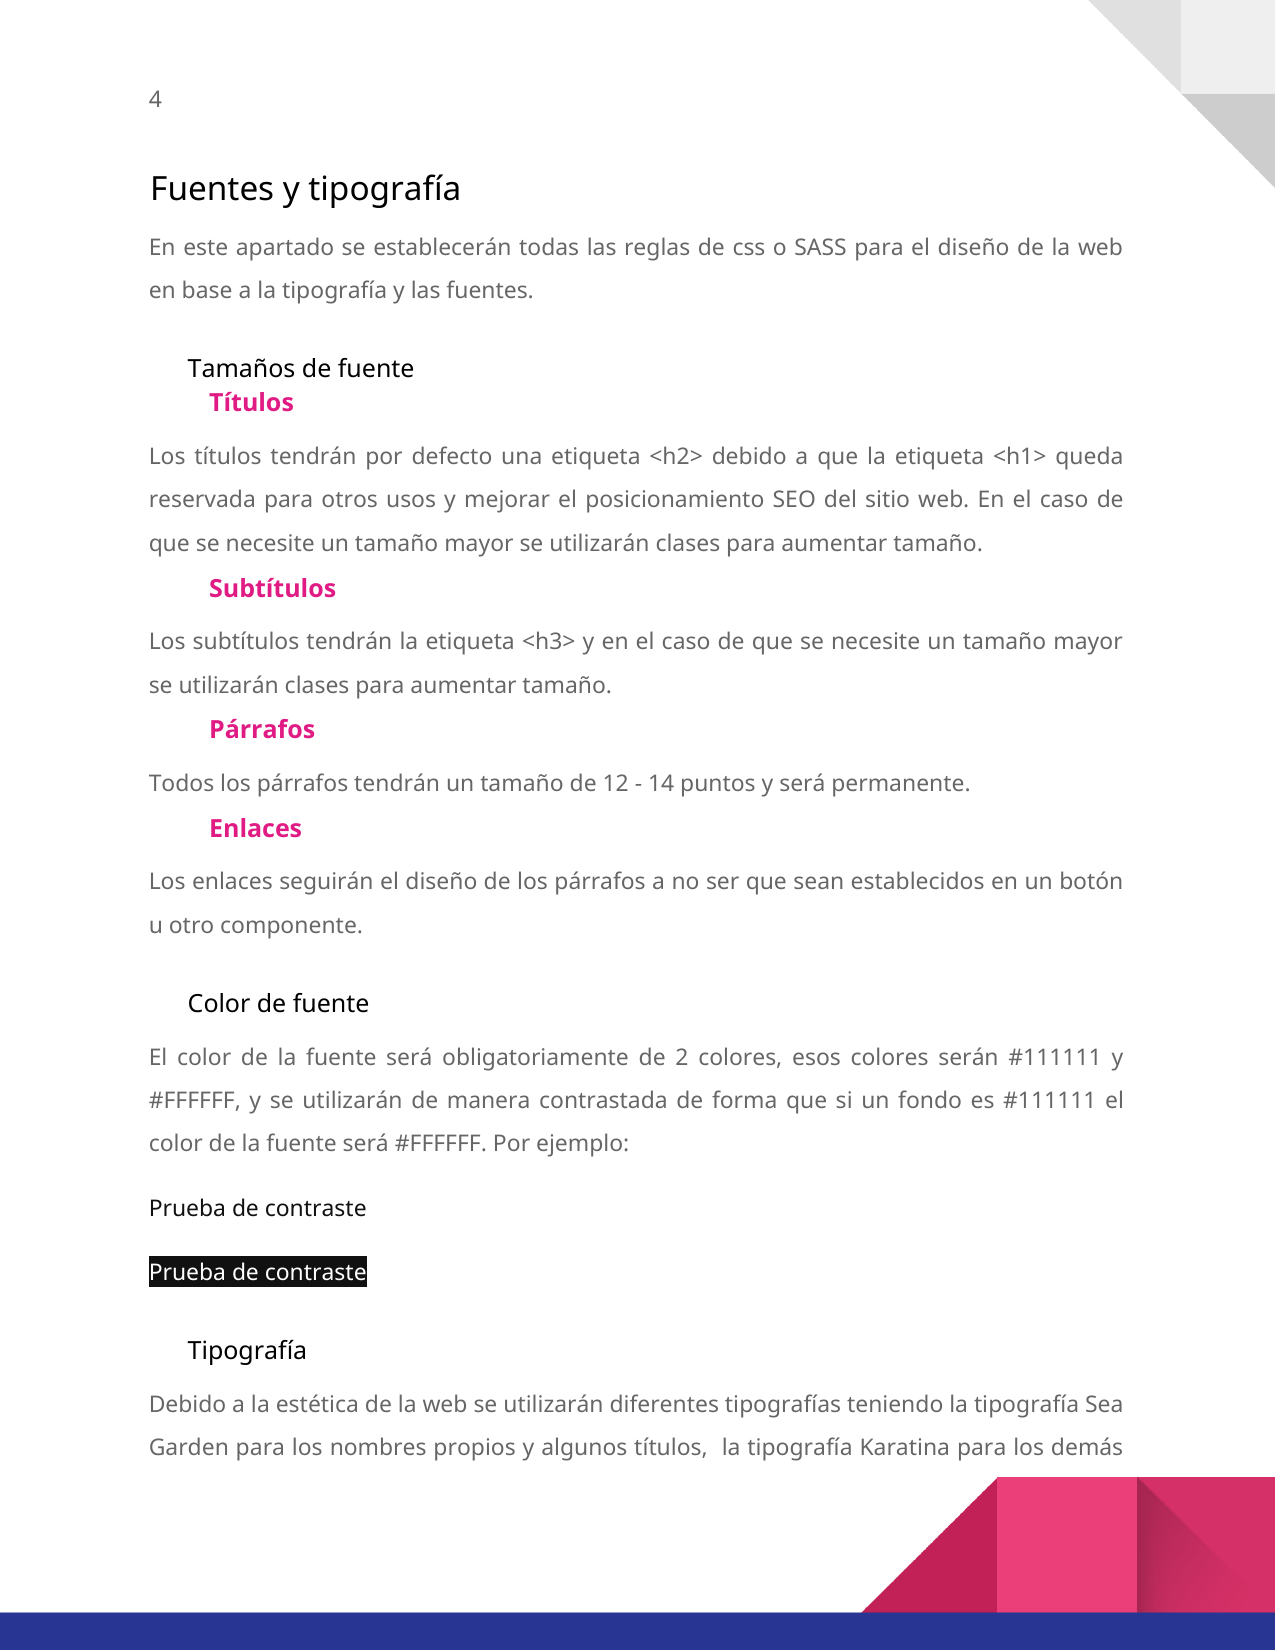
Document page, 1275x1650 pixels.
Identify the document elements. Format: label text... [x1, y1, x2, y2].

text Prueba de contraste [148, 1192, 1125, 1223]
subtitle Tamaños de fuente [187, 351, 1125, 385]
subtitle Subtítulos [209, 570, 1125, 604]
picture [1087, 0, 1275, 188]
subtitle Fuentes y tipografía [150, 164, 1125, 210]
subtitle Párrafos [209, 712, 1125, 746]
text Los subtítulos tendrán la etiqueta <h3> y en el caso de que se necesite un tamaño mayor se utilizarán clases para aumentar tamaño. [148, 625, 1125, 700]
subtitle Enlaces [209, 810, 1125, 844]
text Todos los párrafos tendrán un tamaño de 12 - 14 puntos y será permanente. [148, 767, 1125, 798]
text Los enlaces seguirán el diseño de los párrafos a no ser que sean establecidos en un botón u otro componente. [148, 865, 1125, 940]
picture [0, 1475, 1275, 1650]
subtitle Títulos [209, 385, 1125, 419]
text Prueba de contraste [148, 1256, 1125, 1287]
text En este apartado se establecerán todas las reglas de css o SASS para el diseño de la web en base a la tipografía y las fuentes. [148, 231, 1125, 306]
subtitle Tipografía [187, 1333, 1125, 1367]
text El color de la fuente será obligatoriamente de 2 colores, esos colores serán #111111 y #FFFFFF, y se utilizarán de manera contrastada de forma que si un fondo es #111111 el color de la fuente será #FFFFFF. Por ejemplo: [148, 1040, 1125, 1158]
text Debido a la estética de la web se utilizarán diferentes tipografías teniendo la tipografía Sea Garden para los nombres propios y algunos títulos, la tipografía Karatina para los demás [148, 1387, 1125, 1462]
text Los títulos tendrán por defecto una etiqueta <h2> debido a que la etiqueta <h1> queda reservada para otros usos y mejorar el posicionamiento SEO del sitio web. En el caso de que se necesite un tamaño mayor se utilizarán clases para aumentar tamaño. [148, 440, 1125, 558]
subtitle Color de fuente [187, 986, 1125, 1019]
